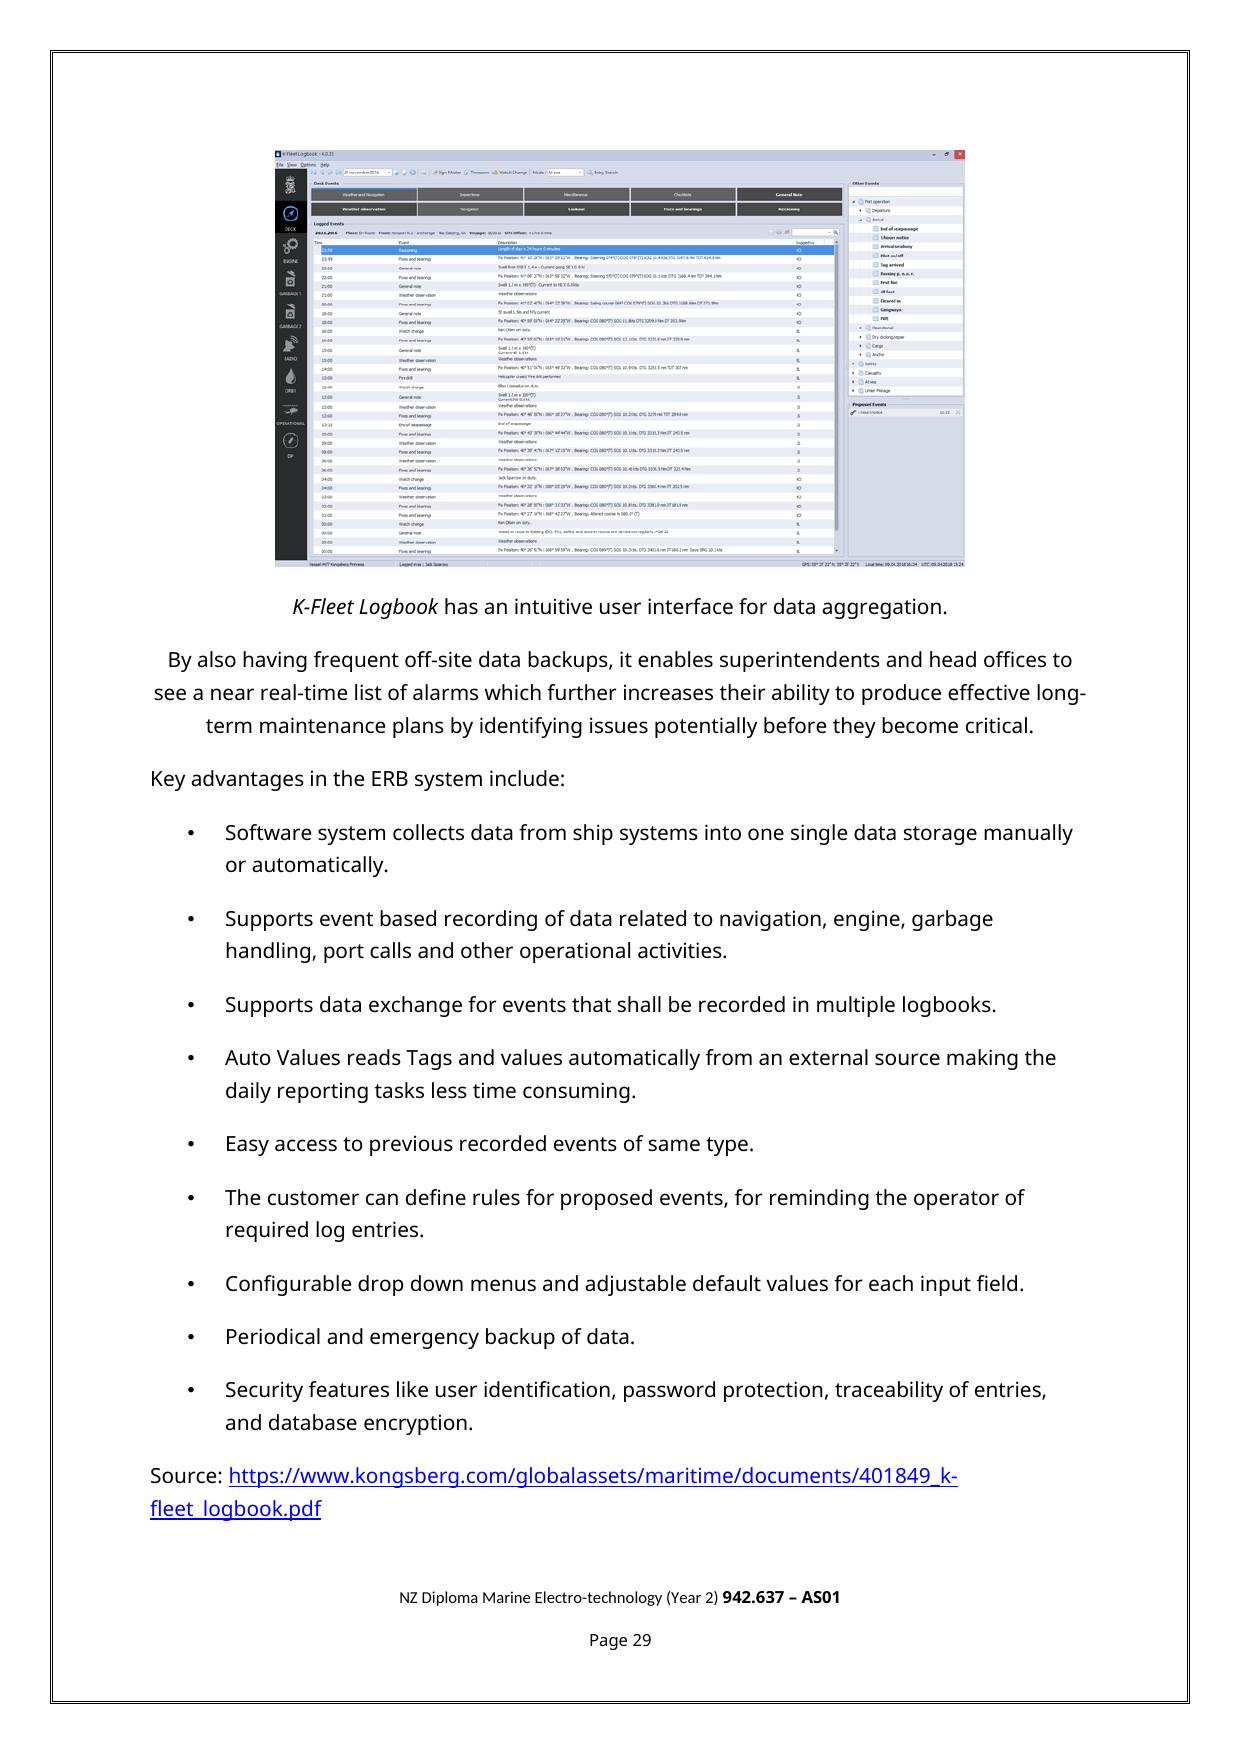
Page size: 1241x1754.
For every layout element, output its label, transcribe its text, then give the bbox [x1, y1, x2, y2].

list Periodical and emergency backup of data. [187, 1322, 1090, 1351]
list Auto Values reads Tags and values automatically from an external source making the daily reporting tasks less time consuming. [187, 1043, 1090, 1104]
text By also having frequent off-site data backups, it enables superintendents and head offices to see a near real-time list of alarms which further increases their ability to produce effective long-term maintenance plans by identifying issues potentially before they become critical. [150, 646, 1090, 739]
text Source: https://www.kongsberg.com/globalassets/maritime/documents/401849_k-fleet_logbook.pdf [150, 1462, 1090, 1523]
list Easy access to previous recorded events of same type. [187, 1129, 1090, 1158]
list Supports data exchange for events that shall be recorded in multiple logbooks. [187, 990, 1090, 1018]
picture [275, 150, 966, 567]
text K-Fleet Logbook has an intuitive user interface for data aggregation. [150, 592, 1090, 621]
list Configurable drop down menus and adjustable default values for each input field. [187, 1269, 1090, 1297]
list Security features like user identification, password protection, traceability of entries, and database encryption. [187, 1376, 1090, 1437]
list Software system collects data from ship systems into one single data storage manually or automatically. [187, 818, 1090, 879]
list Supports event based recording of data related to navigation, engine, garbage handling, port calls and other operational activities. [187, 904, 1090, 965]
text Key advantages in the ERB system include: [150, 764, 1090, 793]
list The customer can define rules for proposed events, for reminding the operator of required log entries. [187, 1183, 1090, 1244]
